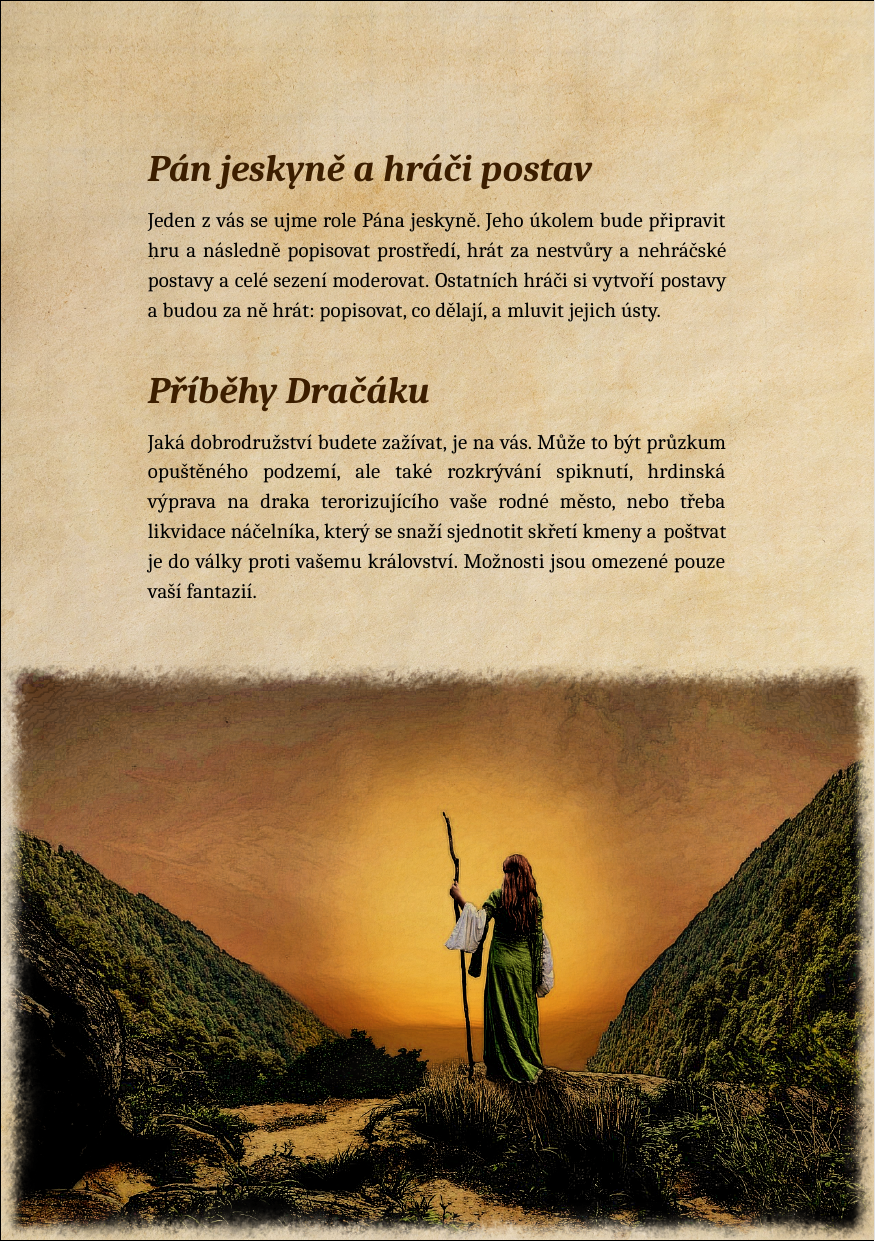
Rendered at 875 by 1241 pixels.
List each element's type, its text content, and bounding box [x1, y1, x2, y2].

text Jaká dobrodružství budete zažívat, je na vás. Může to být průzkum opuštěného podzemí, ale také rozkrývání spiknutí, hrdinská výprava na draka terorizujícího vaše rodné město, nebo třeba likvidace náčelníka, který se snaží sjednotit skřetí kmeny a⁠ poštvat je do války proti vašemu království. Možnosti jsou omezené pouze vaší fantazií. [148, 430, 726, 604]
subtitle Pán jeskyně a⁠ hráči postav [148, 148, 726, 191]
picture [0, 1, 874, 1241]
subtitle Příběhy Dračáku [148, 369, 726, 413]
text Jeden z⁠ vás se ujme role Pána jeskyně. Jeho úkolem bude připravit hru a⁠ následně popisovat prostředí, hrát za nestvůry a⁠ nehráčské postavy a⁠ celé sezení moderovat. Ostatních hráči si vytvoří postavy a⁠ budou za ně hrát: popisovat, co dělají, a⁠ mluvit jejich ústy. [148, 208, 726, 322]
